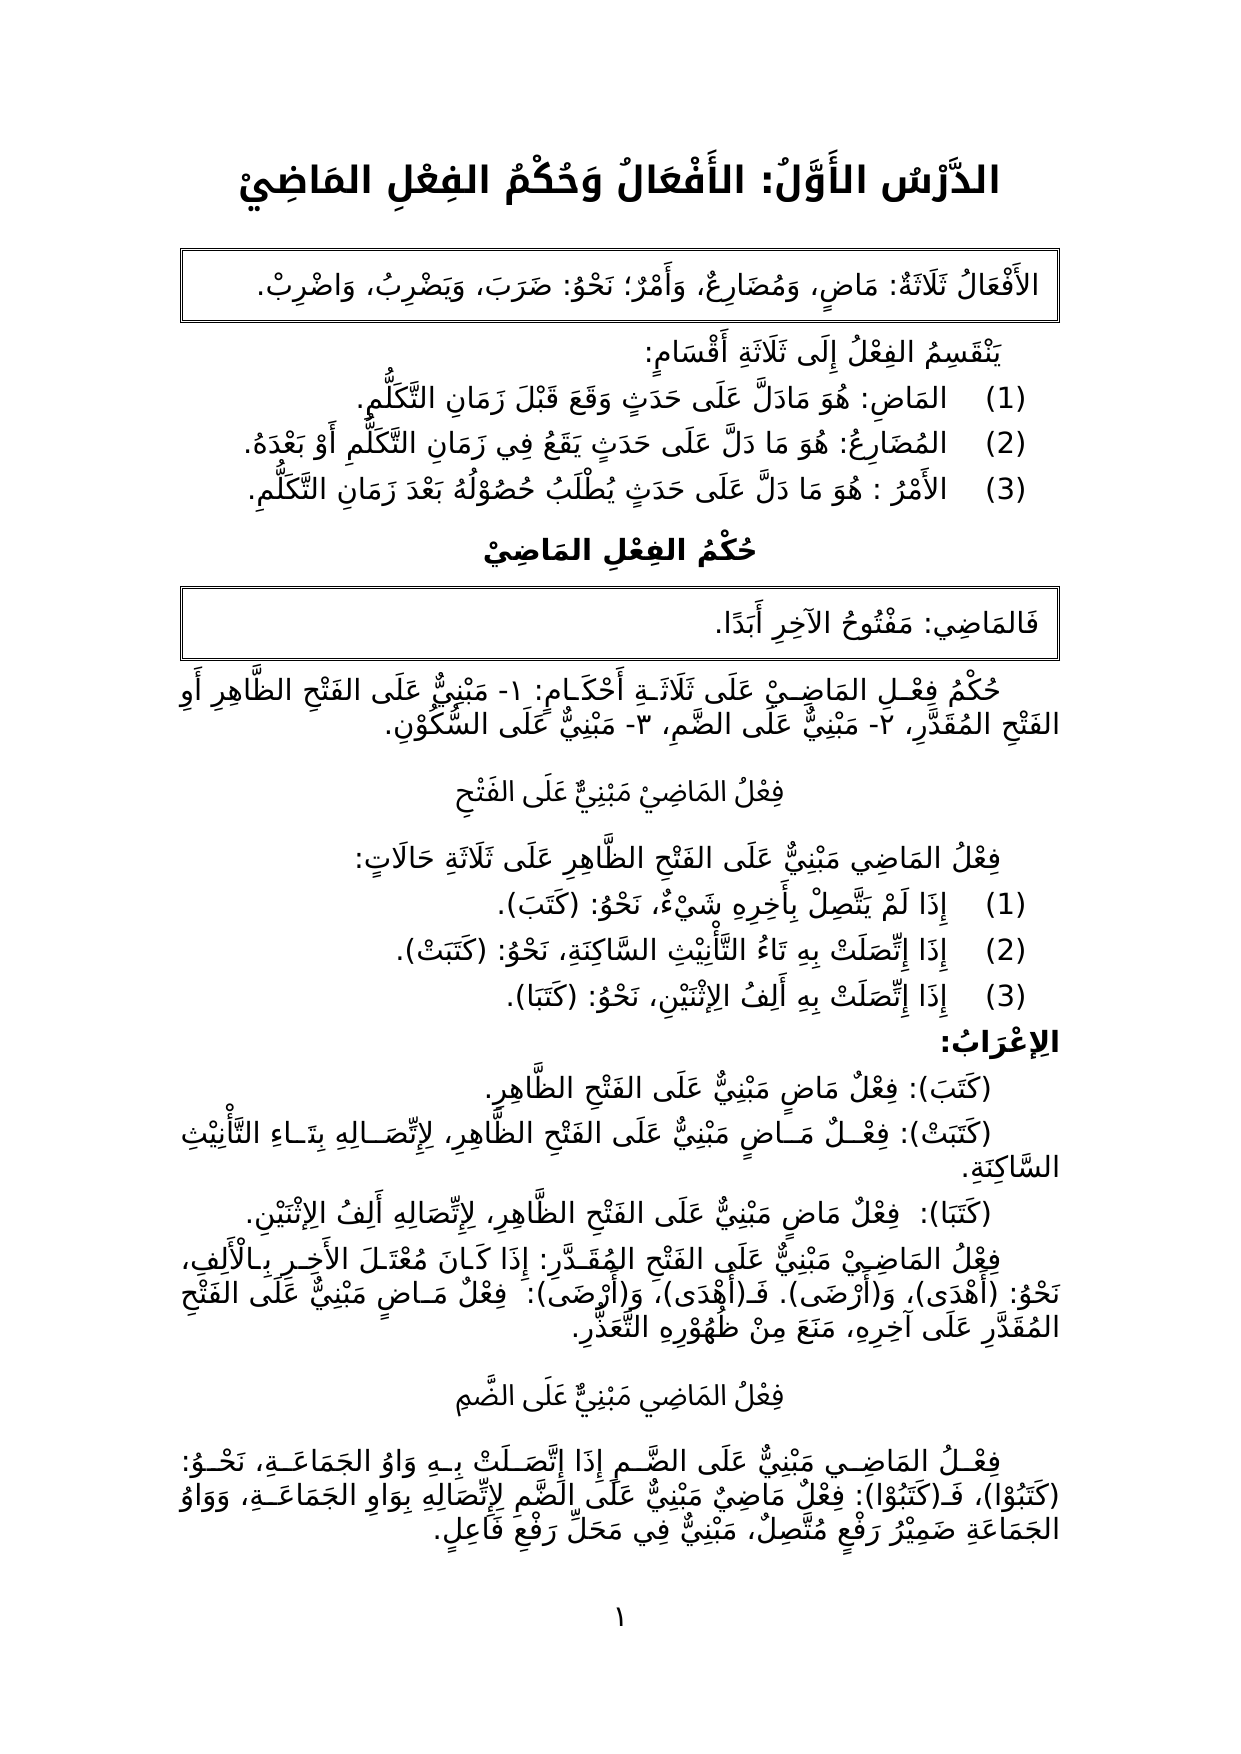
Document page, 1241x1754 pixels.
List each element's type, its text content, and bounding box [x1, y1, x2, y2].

list المَاضِ: هُوَ مَادَلَّ عَلَى حَدَثٍ وَقَعَ قَبْلَ زَمَانِ التَّكَلُّمِ. [180, 381, 985, 415]
subtitle فِعْلُ المَاضِيْ مَبْنِيٌّ عَلَى الفَتْحِ [180, 762, 1060, 823]
text فِعْلُ المَاضِيْ مَبْنِيٌّ عَلَى الفَتْحِ المُقَدَّرِ: إِذَا كَانَ مُعْتَلَ الأَخِرِ بِالْأَلِفِ، نَحْوُ: (أَهْدَى)، وَ(أَرْضَى). فَـ(أَهْدَى)، وَ(أَرْضَى): فِعْلٌ مَاضٍ مَبْنِيٌّ عَلَى الفَتْحِ المُقَدَّرِ عَلَى آخِرِهِ، مَنَعَ مِنْ ظُهُوْرِهِ التَّعَذُّرِ. [180, 1242, 1060, 1344]
text الأَفْعَالُ ثَلَاثَةٌ: مَاضٍ، وَمُضَارِعٌ، وَأَمْرٌ؛ نَحْوُ: ضَرَبَ، وَيَضْرِبُ، وَاضْرِبْ. [183, 251, 1057, 320]
text فِعْلُ المَاضِي مَبْنِيٌّ عَلَى الضَّمِ إِذَا إِتَّصَلَتْ بِهِ وَاوُ الجَمَاعَةِ، نَحْوُ: (كَتَبُوْا)، فَـ(كَتَبُوْا): فِعْلٌ مَاضِيٌ مَبْنِيٌّ عَلَى الضَّمِ لِإِتِّصَالِهِ بِوَاوِ الجَمَاعَةِ، وَوَاوُ الجَمَاعَةِ ضَمِيْرُ رَفْعٍ مُتَّصِلٌ، مَبْنِيٌّ فِي مَحَلِّ رَفْعِ فَاعِلٍ. [180, 1445, 1060, 1547]
text حُكْمُ فِعْلِ المَاضِيْ عَلَى ثَلَاثَةِ أَحْكَامٍ: ١- مَبْنِيٌّ عَلَى الفَتْحِ الظَّاهِرِ أَوِ الفَتْحِ المُقَدَّرِ، ٢- مَبْنِيٌّ عَلَى الضَّمِ، ٣- مَبْنِيٌّ عَلَى السُّكُوْنِ. [180, 673, 1060, 741]
list إِذَا إِتِّصَلَتْ بِهِ تَاءُ التَّأْنِيْثِ السَّاكِنَةِ، نَحْوُ: (كَتَبَتْ). [180, 933, 985, 967]
list المُضَارِعُ: هُوَ مَا دَلَّ عَلَى حَدَثٍ يَقَعُ فِي زَمَانِ التَّكَلُّمِ أَوْ بَعْدَهُ. [180, 427, 985, 461]
subtitle الدَّرْسُ الأَوَّلُ: الأَفْعَالُ وَحُكْمُ الفِعْلِ المَاضِيْ [180, 146, 1060, 217]
subtitle حُكْمُ الفِعْلِ المَاضِيْ [180, 533, 1060, 567]
text (كَتَبَتْ): فِعْلٌ مَاضٍ مَبْنِيٌّ عَلَى الفَتْحِ الظَّاهِرِ، لِإِتِّصَالِهِ بِتَاءِ التَّأْنِيْثِ السَّاكِنَةِ. [180, 1117, 1060, 1185]
list إِذَا لَمْ يَتَّصِلْ بِأَخِرِهِ شَيْءٌ، نَحْوُ: (كَتَبَ). [180, 888, 985, 922]
text فَالمَاضِي: مَفْتُوحُ الآخِرِ أَبَدًا. [183, 589, 1057, 658]
list الأَمْرُ : هُوَ مَا دَلَّ عَلَى حَدَثٍ يُطْلَبُ حُصُوْلُهُ بَعْدَ زَمَانِ التَّكَلُّمِ. [180, 473, 985, 507]
text (كَتَبَ): فِعْلٌ مَاضٍ مَبْنِيٌّ عَلَى الفَتْحِ الظَّاهِرِ. [180, 1071, 1060, 1105]
text الِإعْرَابُ: [180, 1025, 1060, 1059]
list إِذَا إِتِّصَلَتْ بِهِ أَلِفُ الِإثْنَيْنِ، نَحْوُ: (كَتَبَا). [180, 979, 985, 1013]
text (كَتَبَا): فِعْلٌ مَاضٍ مَبْنِيٌّ عَلَى الفَتْحِ الظَّاهِرِ، لِإِتِّصَالِهِ أَلِفُ الِإثْنَيْنِ. [180, 1197, 1060, 1231]
subtitle فِعْلُ المَاضِي مَبْنِيٌّ عَلَى الضَّمِ [180, 1365, 1060, 1426]
text فِعْلُ المَاضِي مَبْنِيٌّ عَلَى الفَتْحِ الظَّاهِرِ عَلَى ثَلَاثَةِ حَالَاتٍ: [180, 842, 1060, 876]
text يَنْقَسِمُ الفِعْلُ إِلَى ثَلَاثَةِ أَقْسَامٍ: [180, 335, 1060, 369]
